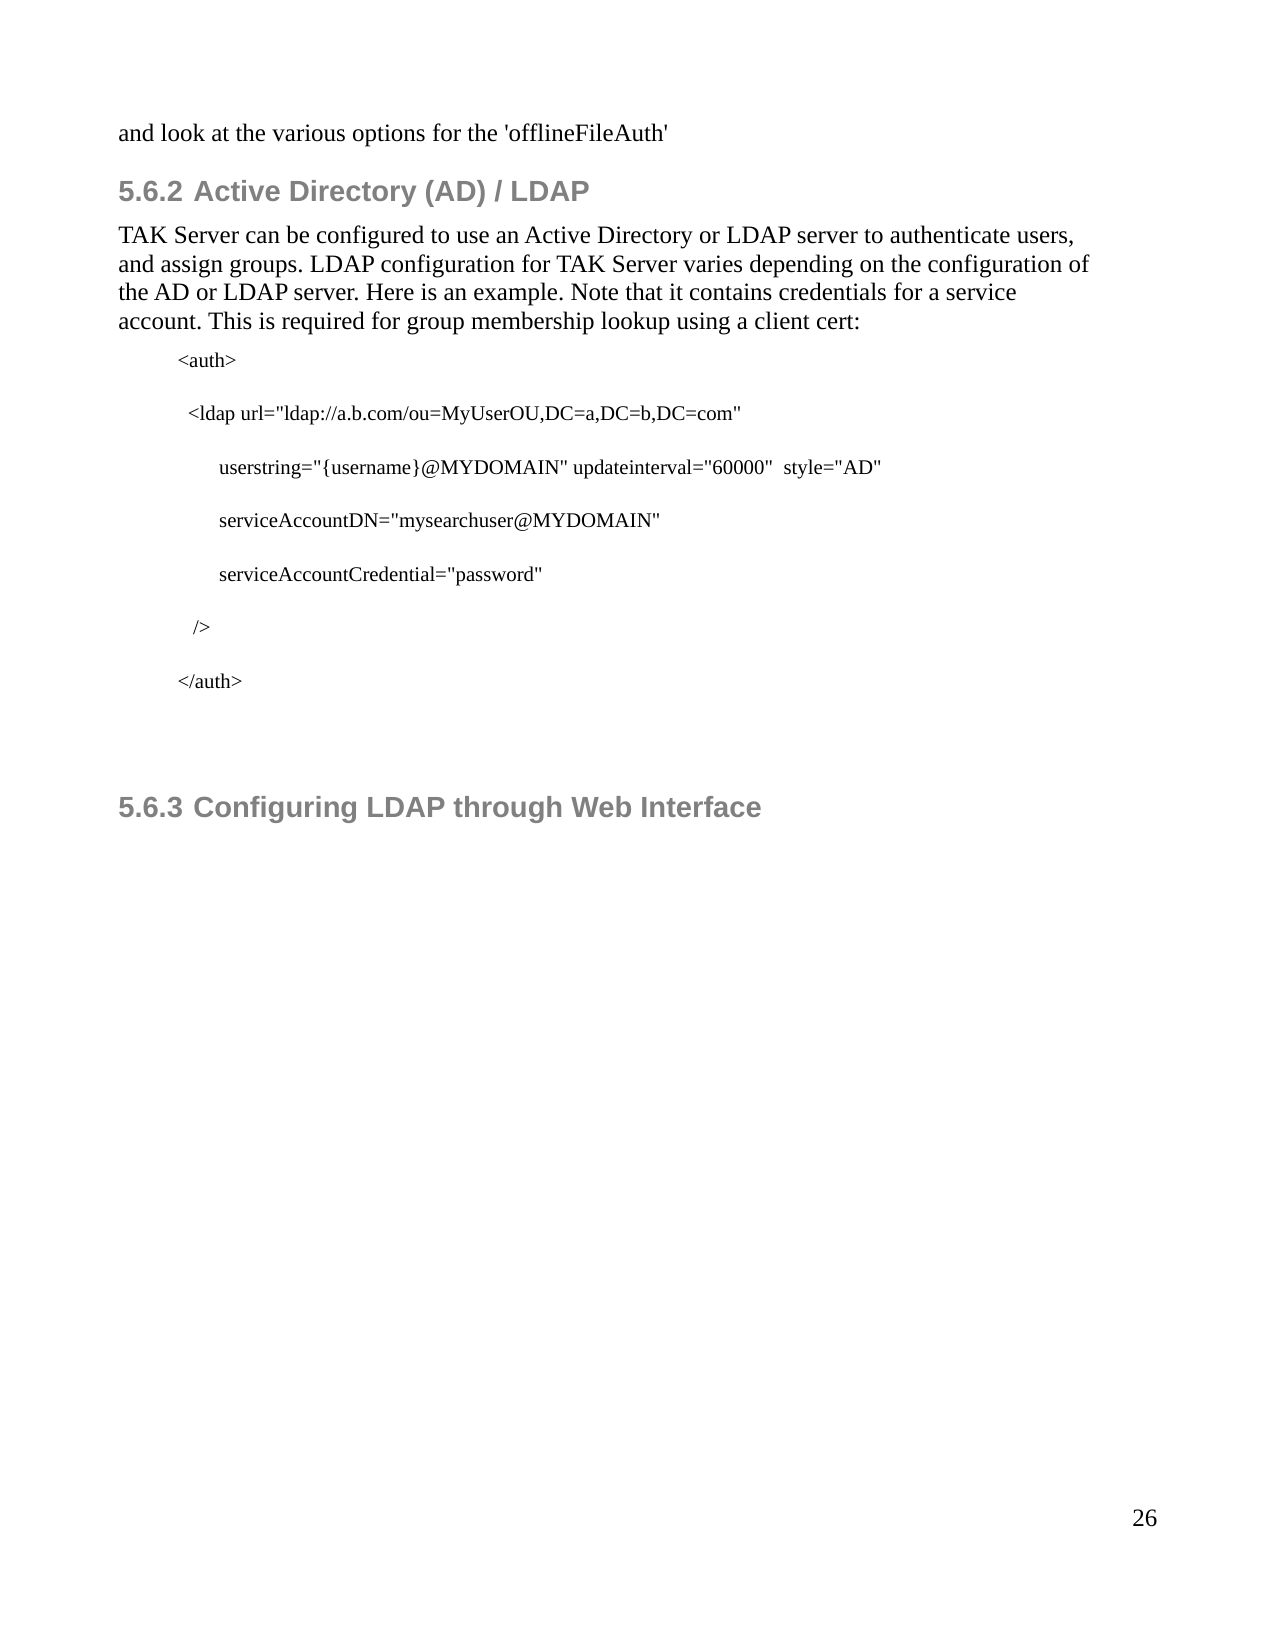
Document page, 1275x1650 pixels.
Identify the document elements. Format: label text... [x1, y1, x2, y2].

subtitle Active Directory (AD) / LDAP [118, 174, 1157, 207]
text /> [177, 615, 1098, 639]
text TAK Server can be configured to use an Active Directory or LDAP server to authenticate users, and assign groups. LDAP configuration for TAK Server varies depending on the configuration of the AD or LDAP server. Here is an example. Note that it contains credentials for a service account. This is required for group membership lookup using a client cert: [118, 220, 1098, 335]
text </auth> [177, 669, 1098, 693]
text <ldap url="ldap://a.b.com/ou=MyUserOU,DC=a,DC=b,DC=com" [177, 401, 1098, 425]
text and look at the various options for the 'offlineFileAuth' [118, 118, 1157, 147]
text <auth> [177, 347, 1098, 372]
subtitle Configuring LDAP through Web Interface [118, 790, 1157, 824]
text serviceAccountCredential="password" [177, 562, 1098, 586]
text userstring="{username}@MYDOMAIN" updateinterval="60000" style="AD" [177, 454, 1098, 479]
text serviceAccountDN="mysearchuser@MYDOMAIN" [177, 508, 1098, 532]
